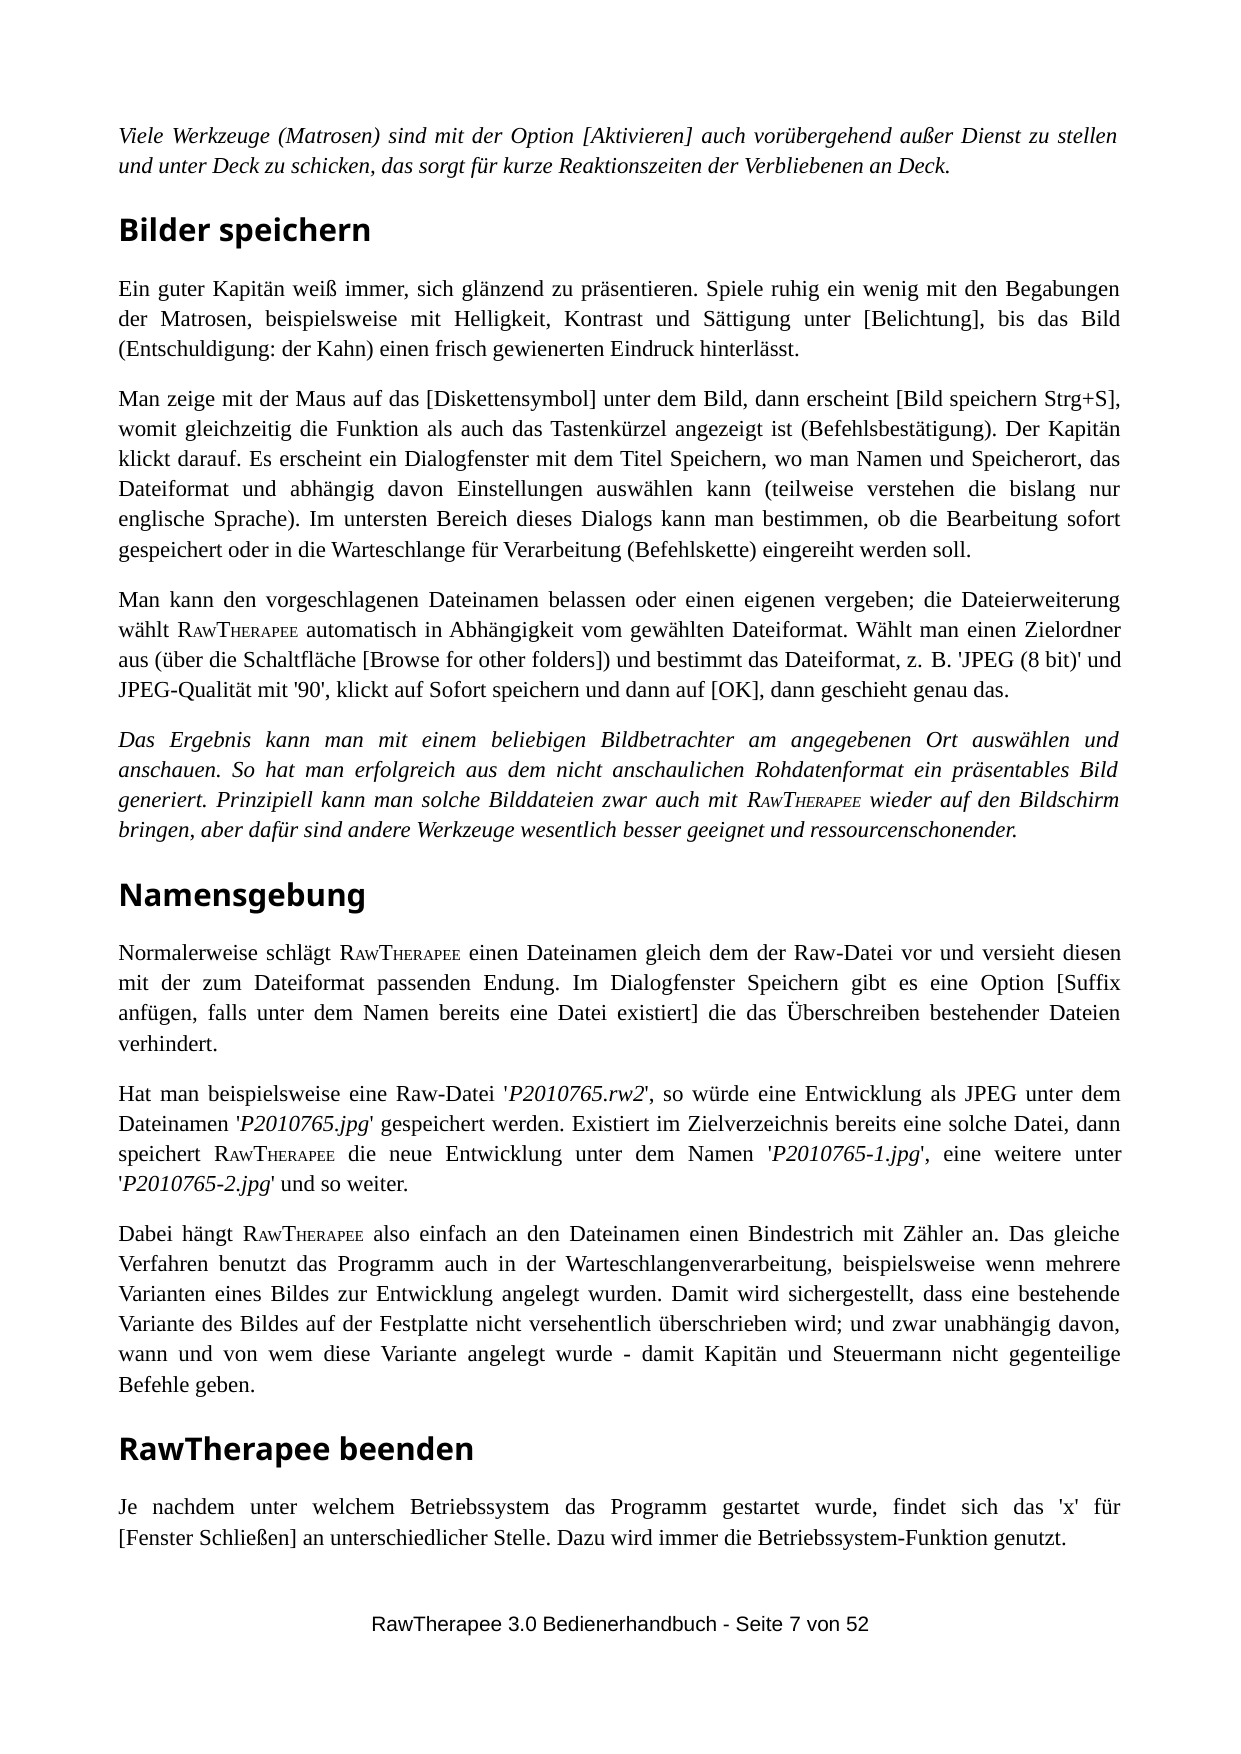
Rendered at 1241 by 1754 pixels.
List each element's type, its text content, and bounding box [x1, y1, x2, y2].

text Je nachdem unter welchem Betriebssystem das Programm gestartet wurde, findet sich das 'x' für [Fenster Schließen] an unterschiedlicher Stelle. Dazu wird immer die Betriebssystem-Funktion genutzt. [118, 1490, 1122, 1550]
text Man zeige mit der Maus auf das [Diskettensymbol] unter dem Bild, dann erscheint [Bild speichern Strg+S], womit gleichzeitig die Funktion als auch das Tastenkürzel angezeigt ist (Befehlsbestätigung). Der Kapitän klickt darauf. Es erscheint ein Dialogfenster mit dem Titel Speichern, wo man Namen und Speicherort, das Dateiformat und abhängig davon Einstellungen auswählen kann (teilweise verstehen die bislang nur englische Sprache). Im untersten Bereich dieses Dialogs kann man bestimmen, ob die Bearbeitung sofort gespeichert oder in die Warteschlange für Verarbeitung (Befehlskette) eingereiht werden soll. [118, 381, 1122, 562]
subtitle RawTherapee beenden [118, 1427, 1122, 1470]
text Ein guter Kapitän weiß immer, sich glänzend zu präsentieren. Spiele ruhig ein wenig mit den Begabungen der Matrosen, beispielsweise mit Helligkeit, Kontrast und Sättigung unter [Belichtung], bis das Bild (Entschuldigung: der Kahn) einen frisch gewienerten Eindruck hinterlässt. [118, 271, 1122, 361]
text Das Ergebnis kann man mit einem beliebigen Bildbetrachter am angegebenen Ort auswählen und anschauen. So hat man erfolgreich aus dem nicht anschaulichen Rohdatenformat ein präsentables Bild generiert. Prinzipiell kann man solche Bilddateien zwar auch mit RawTherapee wieder auf den Bildschirm bringen, aber dafür sind andere Werkzeuge wesentlich besser geeignet und ressourcenschonender. [118, 722, 1122, 843]
text Normalerweise schlägt RawTherapee einen Dateinamen gleich dem der Raw-Datei vor und versieht diesen mit der zum Dateiformat passenden Endung. Im Dialogfenster Speichern gibt es eine Option [Suffix anfügen, falls unter dem Namen bereits eine Datei existiert] die das Überschreiben bestehender Dateien verhindert. [118, 936, 1122, 1056]
text Viele Werkzeuge (Matrosen) sind mit der Option [Aktivieren] auch vorübergehend außer Dienst zu stellen und unter Deck zu schicken, das sorgt für kurze Reaktionszeiten der Verbliebenen an Deck. [118, 118, 1122, 178]
text Man kann den vorgeschlagenen Dateinamen belassen oder einen eigenen vergeben; die Dateierweiterung wählt RawTherapee automatisch in Abhängigkeit vom gewählten Dateiformat. Wählt man einen Zielordner aus (über die Schaltfläche [Browse for other folders]) und bestimmt das Dateiformat, z. B. 'JPEG (8 bit)' und JPEG-Qualität mit '90', klickt auf Sofort speichern und dann auf [OK], dann geschieht genau das. [118, 582, 1122, 702]
text Hat man beispielsweise eine Raw-Datei 'P2010765.rw2', so würde eine Entwicklung als JPEG unter dem Dateinamen 'P2010765.jpg' gespeichert werden. Existiert im Zielverzeichnis bereits eine solche Datei, dann speichert RawTherapee die neue Entwicklung unter dem Namen 'P2010765-1.jpg', eine weitere unter 'P2010765-2.jpg' und so weiter. [118, 1076, 1122, 1196]
subtitle Namensgebung [118, 873, 1122, 916]
subtitle Bilder speichern [118, 208, 1122, 251]
text Dabei hängt RawTherapee also einfach an den Dateinamen einen Bindestrich mit Zähler an. Das gleiche Verfahren benutzt das Programm auch in der Warteschlangenverarbeitung, beispielsweise wenn mehrere Varianten eines Bildes zur Entwicklung angelegt wurden. Damit wird sichergestellt, dass eine bestehende Variante des Bildes auf der Festplatte nicht versehentlich überschrieben wird; und zwar unabhängig davon, wann und von wem diese Variante angelegt wurde - damit Kapitän und Steuermann nicht gegenteilige Befehle geben. [118, 1216, 1122, 1397]
